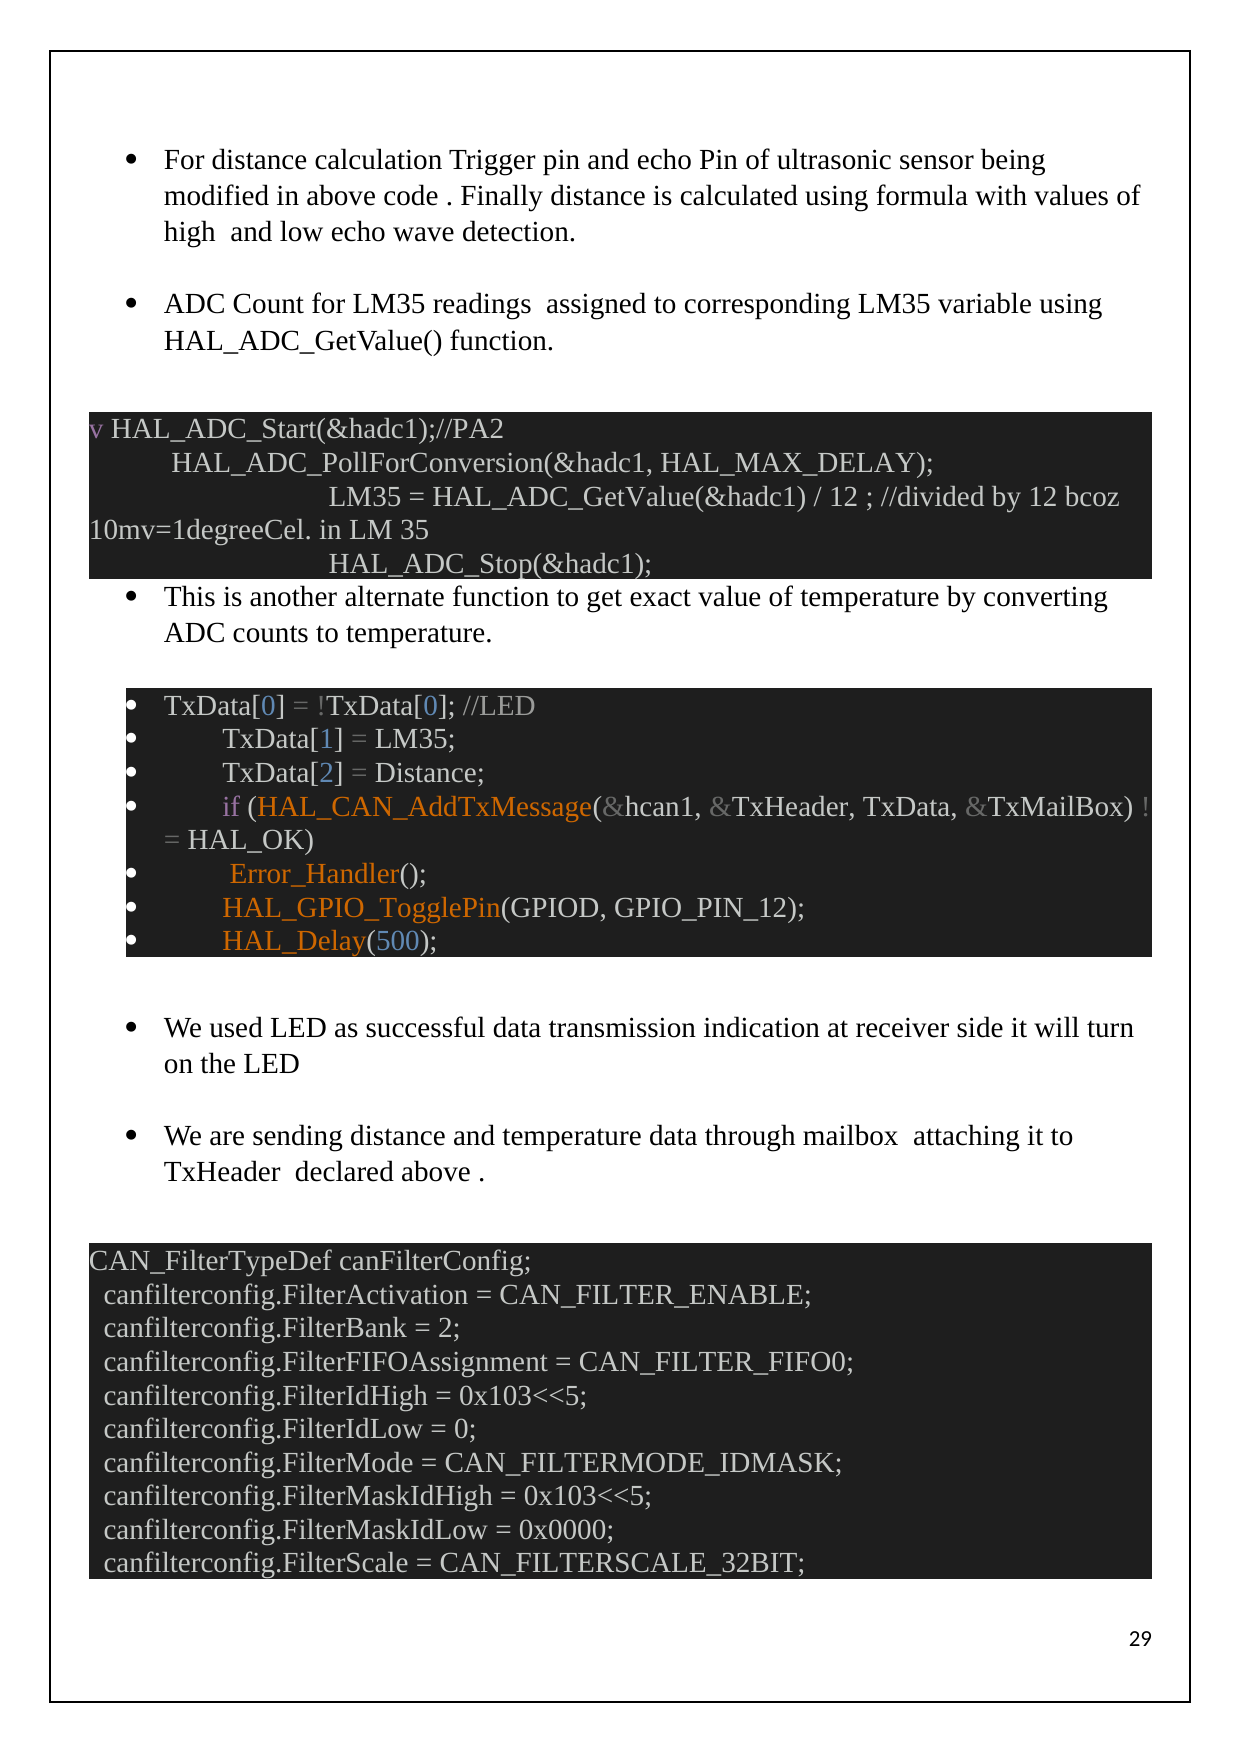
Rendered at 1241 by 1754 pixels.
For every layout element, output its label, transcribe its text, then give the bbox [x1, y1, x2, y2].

list We are sending distance and temperature data through mailbox attaching it to TxHeader declared above . [126, 1118, 1152, 1188]
text canfilterconfig.FilterMaskIdHigh = 0x103<<5; [89, 1478, 1152, 1512]
text canfilterconfig.FilterMode = CAN_FILTERMODE_IDMASK; [89, 1445, 1152, 1478]
list This is another alternate function to get exact value of temperature by converting ADC counts to temperature. [126, 579, 1152, 649]
text HAL_ADC_PollForConversion(&hadc1, HAL_MAX_DELAY); [89, 445, 1152, 479]
text canfilterconfig.FilterScale = CAN_FILTERSCALE_32BIT; [89, 1545, 1152, 1579]
list TxData[1] = LM35; [126, 722, 1152, 755]
text LM35 = HAL_ADC_GetValue(&hadc1) / 12 ; //divided by 12 bcoz 10mv=1degreeCel. in LM 35 [89, 479, 1152, 546]
list HAL_Delay(500); [126, 923, 1152, 957]
list For distance calculation Trigger pin and echo Pin of ultrasonic sensor being modified in above code . Finally distance is calculated using formula with values of high and low echo wave detection. [126, 142, 1152, 248]
list HAL_GPIO_TogglePin(GPIOD, GPIO_PIN_12); [126, 890, 1152, 923]
list TxData[0] = !TxData[0]; //LED [126, 688, 1152, 722]
list We used LED as successful data transmission indication at receiver side it will turn on the LED [126, 1010, 1152, 1079]
list Error_Handler(); [126, 856, 1152, 890]
list if (HAL_CAN_AddTxMessage(&hcan1, &TxHeader, TxData, &TxMailBox) != HAL_OK) [126, 789, 1152, 856]
text canfilterconfig.FilterActivation = CAN_FILTER_ENABLE; [89, 1277, 1152, 1311]
text CAN_FilterTypeDef canFilterConfig; [89, 1243, 1152, 1277]
text canfilterconfig.FilterBank = 2; [89, 1311, 1152, 1344]
text canfilterconfig.FilterFIFOAssignment = CAN_FILTER_FIFO0; [89, 1344, 1152, 1378]
list ADC Count for LM35 readings assigned to corresponding LM35 variable using HAL_ADC_GetValue() function. [126, 286, 1152, 356]
list TxData[2] = Distance; [126, 755, 1152, 789]
text canfilterconfig.FilterIdHigh = 0x103<<5; [89, 1378, 1152, 1411]
text v HAL_ADC_Start(&hadc1);//PA2 [89, 412, 1152, 445]
text canfilterconfig.FilterIdLow = 0; [89, 1411, 1152, 1445]
text canfilterconfig.FilterMaskIdLow = 0x0000; [89, 1512, 1152, 1545]
text HAL_ADC_Stop(&hadc1); [89, 546, 1152, 579]
